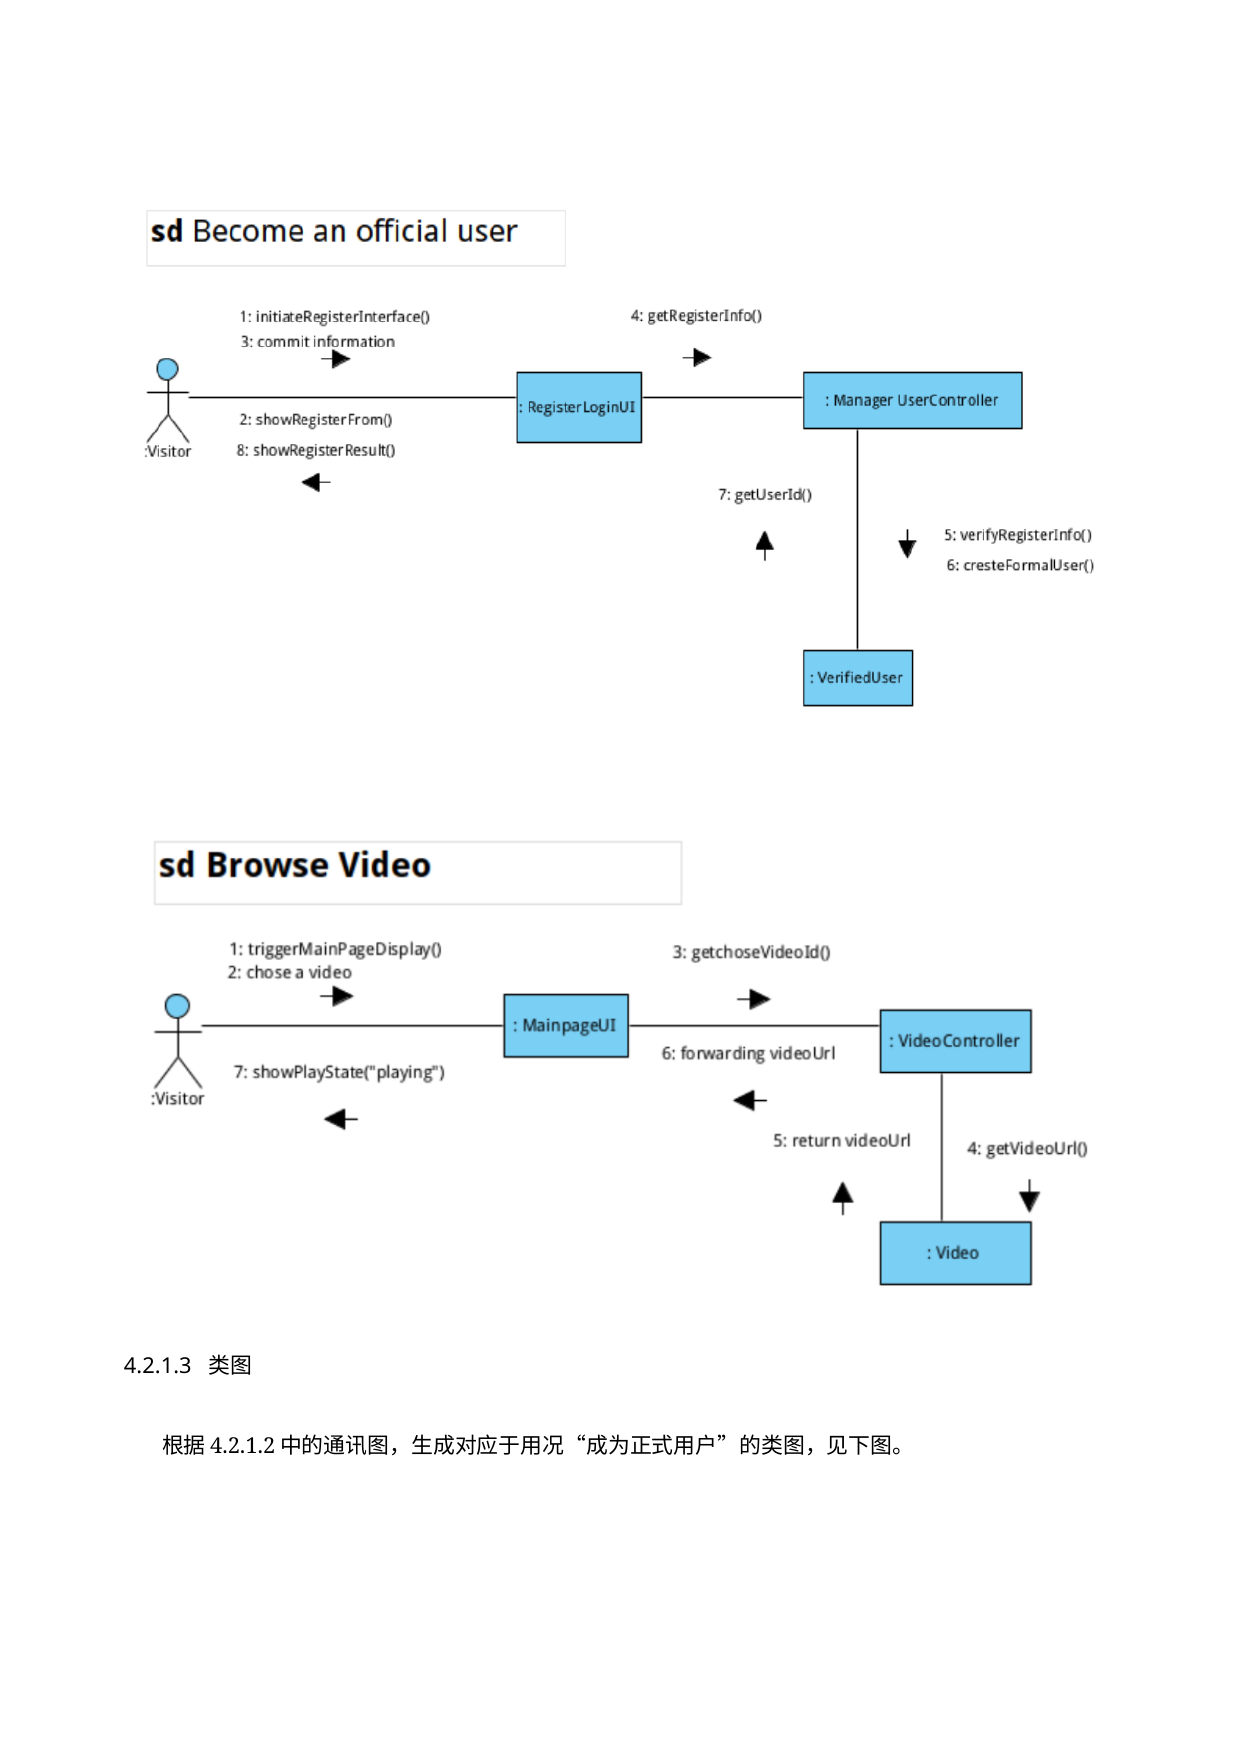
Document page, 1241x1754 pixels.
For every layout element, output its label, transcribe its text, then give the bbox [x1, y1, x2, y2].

picture [0, 748, 1120, 1348]
picture [123, 187, 1118, 739]
subtitle 类图 [118, 188, 1122, 1416]
text 根据4.2.1.2中的通讯图，生成对应于用况“成为正式用户”的类图，见下图。 [118, 1428, 1122, 1460]
